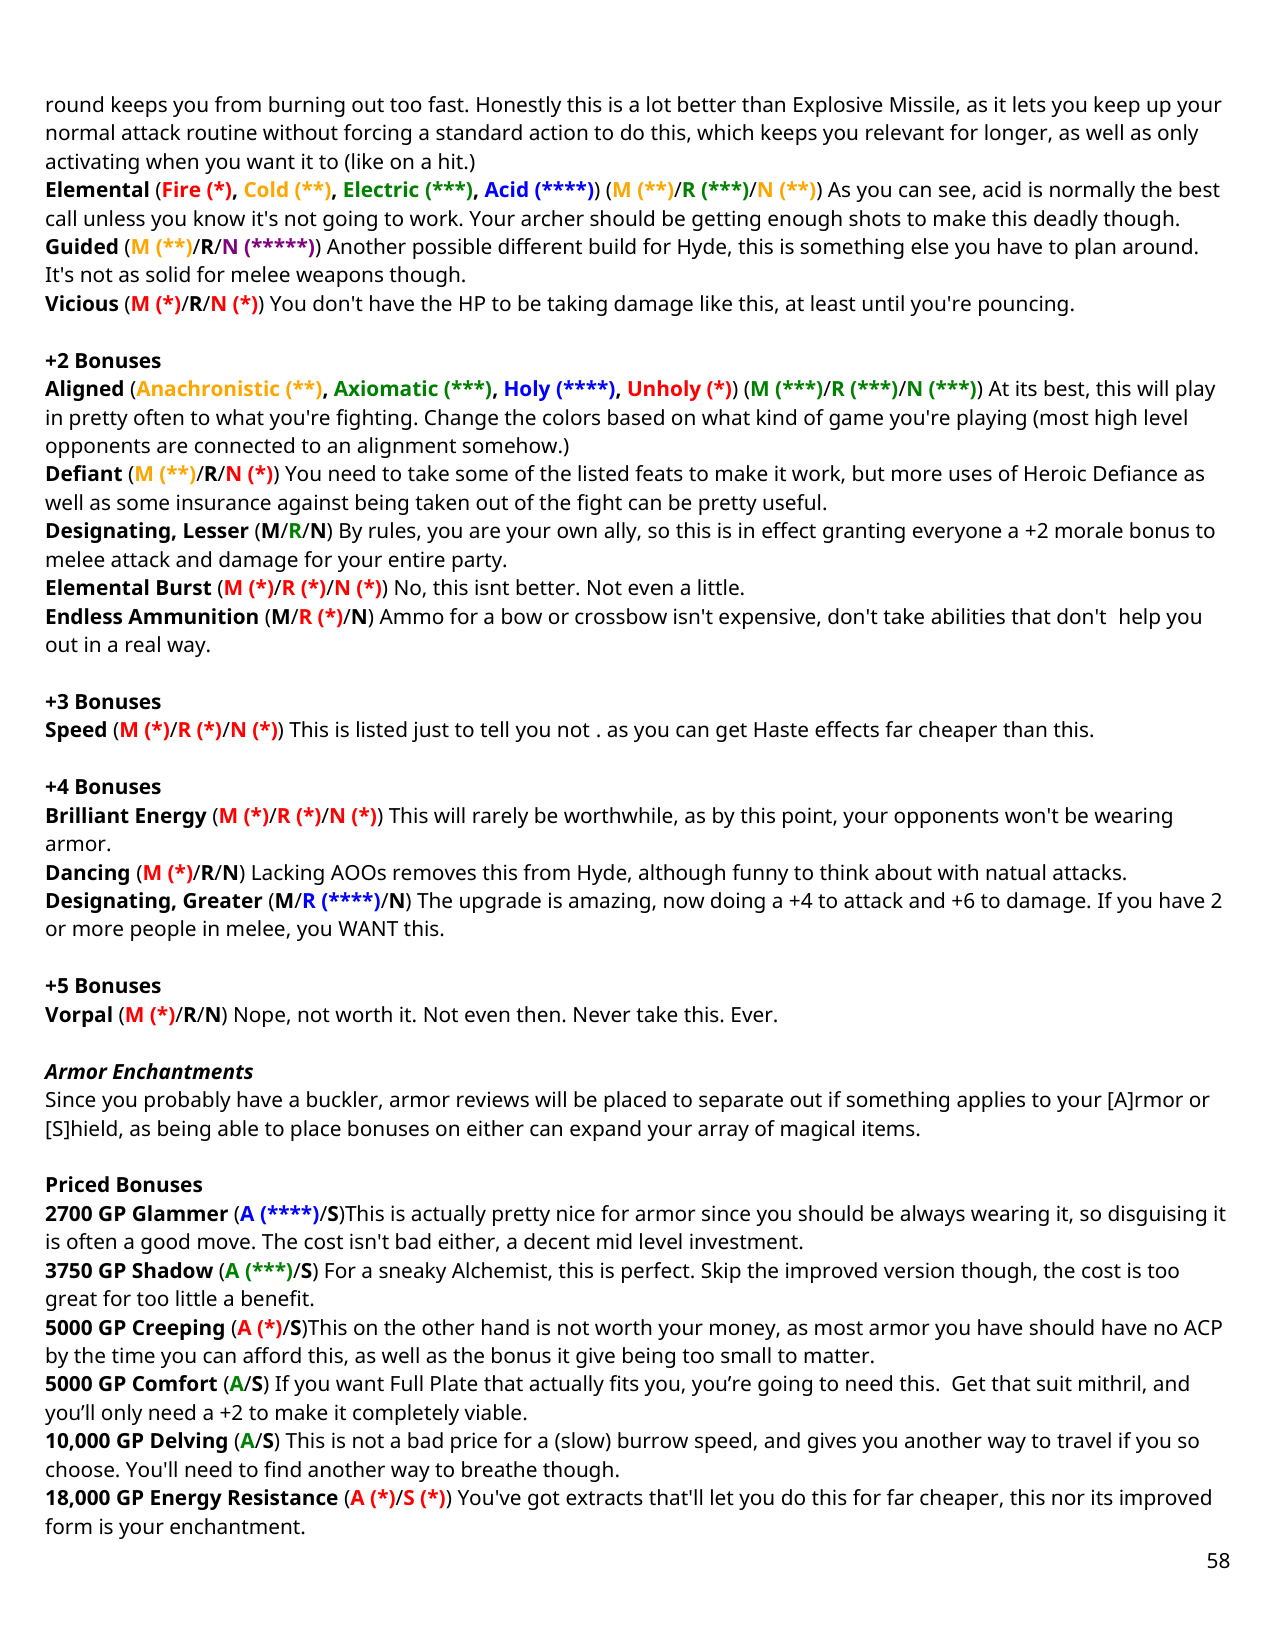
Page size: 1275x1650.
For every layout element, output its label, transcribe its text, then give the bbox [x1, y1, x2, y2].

text 2700 GP Glammer (A (****)/S)This is actually pretty nice for armor since you should be always wearing it, so disguising it is often a good move. The cost isn't bad either, a decent mid level investment. [45, 1199, 1230, 1256]
text Endless Ammunition (M/R (*)/N) Ammo for a bow or crossbow isn't expensive, don't take abilities that don't help you out in a real way. [45, 602, 1230, 659]
text 3750 GP Shadow (A (***)/S) For a sneaky Alchemist, this is perfect. Skip the improved version though, the cost is too great for too little a benefit. [45, 1256, 1230, 1313]
text Designating, Greater (M/R (****)/N) The upgrade is amazing, now doing a +4 to attack and +6 to damage. If you have 2 or more people in melee, you WANT this. [45, 886, 1230, 943]
text 5000 GP Comfort (A/S) If you want Full Plate that actually fits you, you’re going to need this. Get that suit mithril, and you’ll only need a +2 to make it completely viable. [45, 1369, 1230, 1426]
text Vorpal (M (*)/R/N) Nope, not worth it. Not even then. Never take this. Ever. [45, 1000, 1230, 1028]
text 18,000 GP Energy Resistance (A (*)/S (*)) You've got extracts that'll let you do this for far cheaper, this nor its improved form is your enchantment. [45, 1483, 1230, 1540]
text +5 Bonuses [45, 971, 1230, 1000]
text Designating, Lesser (M/R/N) By rules, you are your own ally, so this is in effect granting everyone a +2 morale bonus to melee attack and damage for your entire party. [45, 516, 1230, 573]
text Guided (M (**)/R/N (*****)) Another possible different build for Hyde, this is something else you have to plan around. It's not as solid for melee weapons though. [45, 232, 1230, 289]
text round keeps you from burning out too fast. Honestly this is a lot better than Explosive Missile, as it lets you keep up your normal attack routine without forcing a standard action to do this, which keeps you relevant for longer, as well as only activating when you want it to (like on a hit.) [45, 90, 1230, 175]
text 5000 GP Creeping (A (*)/S)This on the other hand is not worth your money, as most armor you have should have no ACP by the time you can afford this, as well as the bonus it give being too small to matter. [45, 1313, 1230, 1369]
text Priced Bonuses [45, 1171, 1230, 1199]
text Dancing (M (*)/R/N) Lacking AOOs removes this from Hyde, although funny to think about with natual attacks. [45, 858, 1230, 886]
text Defiant (M (**)/R/N (*)) You need to take some of the listed feats to make it work, but more uses of Heroic Defiance as well as some insurance against being taken out of the fight can be pretty useful. [45, 459, 1230, 516]
text Elemental (Fire (*), Cold (**), Electric (***), Acid (****)) (M (**)/R (***)/N (**)) As you can see, acid is normally the best call unless you know it's not going to work. Your archer should be getting enough shots to make this deadly though. [45, 175, 1230, 232]
text +4 Bonuses [45, 772, 1230, 801]
text Elemental Burst (M (*)/R (*)/N (*)) No, this isnt better. Not even a little. [45, 573, 1230, 602]
text Since you probably have a buckler, armor reviews will be placed to separate out if something applies to your [A]rmor or [S]hield, as being able to place bonuses on either can expand your array of magical items. [45, 1085, 1230, 1142]
text Vicious (M (*)/R/N (*)) You don't have the HP to be taking damage like this, at least until you're pouncing. [45, 289, 1230, 317]
text +2 Bonuses [45, 346, 1230, 374]
text +3 Bonuses [45, 687, 1230, 716]
text 10,000 GP Delving (A/S) This is not a bad price for a (slow) burrow speed, and gives you another way to travel if you so choose. You'll need to find another way to breathe though. [45, 1426, 1230, 1483]
text Speed (M (*)/R (*)/N (*)) This is listed just to tell you not . as you can get Haste effects far cheaper than this. [45, 716, 1230, 744]
text Armor Enchantments [45, 1057, 1230, 1085]
text Brilliant Energy (M (*)/R (*)/N (*)) This will rarely be worthwhile, as by this point, your opponents won't be wearing armor. [45, 801, 1230, 858]
text Aligned (Anachronistic (**), Axiomatic (***), Holy (****), Unholy (*)) (M (***)/R (***)/N (***)) At its best, this will play in pretty often to what you're fighting. Change the colors based on what kind of game you're playing (most high level opponents are connected to an alignment somehow.) [45, 374, 1230, 459]
